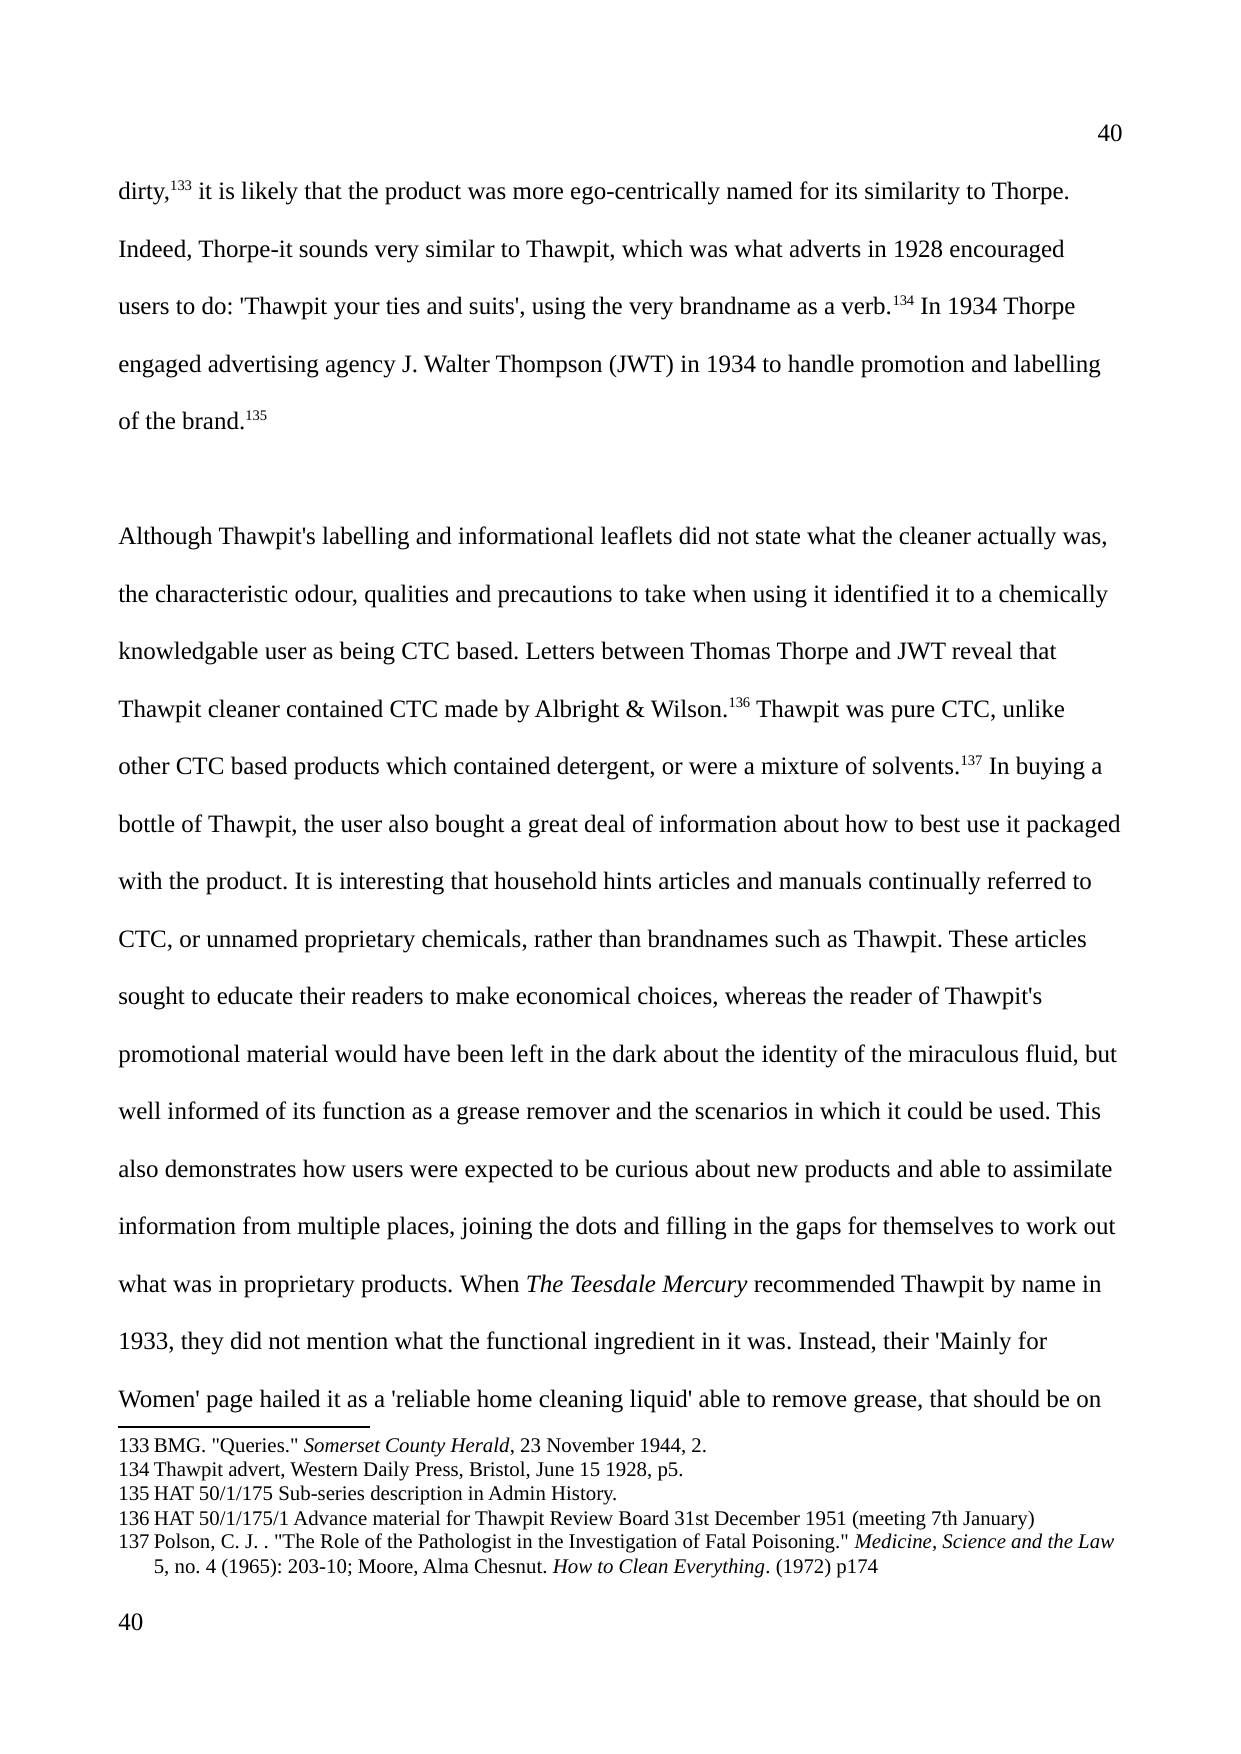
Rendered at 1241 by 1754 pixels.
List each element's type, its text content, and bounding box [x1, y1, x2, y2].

text Although Thawpit's labelling and informational leaflets did not state what the cleaner actually was, the characteristic odour, qualities and precautions to take when using it identified it to a chemically knowledgable user as being CTC based. Letters between Thomas Thorpe and JWT reveal that Thawpit cleaner contained CTC made by Albright & Wilson. Thawpit was pure CTC, unlike other CTC based products which contained detergent, or were a mixture of solvents. In buying a bottle of Thawpit, the user also bought a great deal of information about how to best use it packaged with the product. It is interesting that household hints articles and manuals continually referred to CTC, or unnamed proprietary chemicals, rather than brandnames such as Thawpit. These articles sought to educate their readers to make economical choices, whereas the reader of Thawpit's promotional material would have been left in the dark about the identity of the miraculous fluid, but well informed of its function as a grease remover and the scenarios in which it could be used. This also demonstrates how users were expected to be curious about new products and able to assimilate information from multiple places, joining the dots and filling in the gaps for themselves to work out what was in proprietary products. When The Teesdale Mercury recommended Thawpit by name in 1933, they did not mention what the functional ingredient in it was. Instead, their 'Mainly for Women' page hailed it as a 'reliable home cleaning liquid' able to remove grease, that should be on [118, 521, 1122, 1413]
text HAT 50/1/175 Sub-series description in Admin History. [118, 1481, 1122, 1505]
text Polson, C. J. . "The Role of the Pathologist in the Investigation of Fatal Poisoning." Medicine, Science and the Law 5, no. 4 (1965): 203-10; Moore, Alma Chesnut. How to Clean Everything. (1972) p174 [118, 1529, 1122, 1578]
text BMG. "Queries." Somerset County Herald, 23 November 1944, 2. [118, 1433, 1122, 1457]
text Thawpit was created by Captain Thomas Thorpe in the 1920s. Although 'BMG' in Somerset wondered whether the name Thawpit stemmed from 'thawsty', a dialect word meaning nauseatingly dirty, it is likely that the product was more ego-centrically named for its similarity to Thorpe. Indeed, Thorpe-it sounds very similar to Thawpit, which was what adverts in 1928 encouraged users to do: 'Thawpit your ties and suits', using the very brandname as a verb. In 1934 Thorpe engaged advertising agency J. Walter Thompson (JWT) in 1934 to handle promotion and labelling of the brand. [118, 176, 1122, 435]
text HAT 50/1/175/1 Advance material for Thawpit Review Board 31st December 1951 (meeting 7th January) [118, 1505, 1122, 1529]
text Thawpit advert, Western Daily Press, Bristol, June 15 1928, p5. [118, 1457, 1122, 1481]
